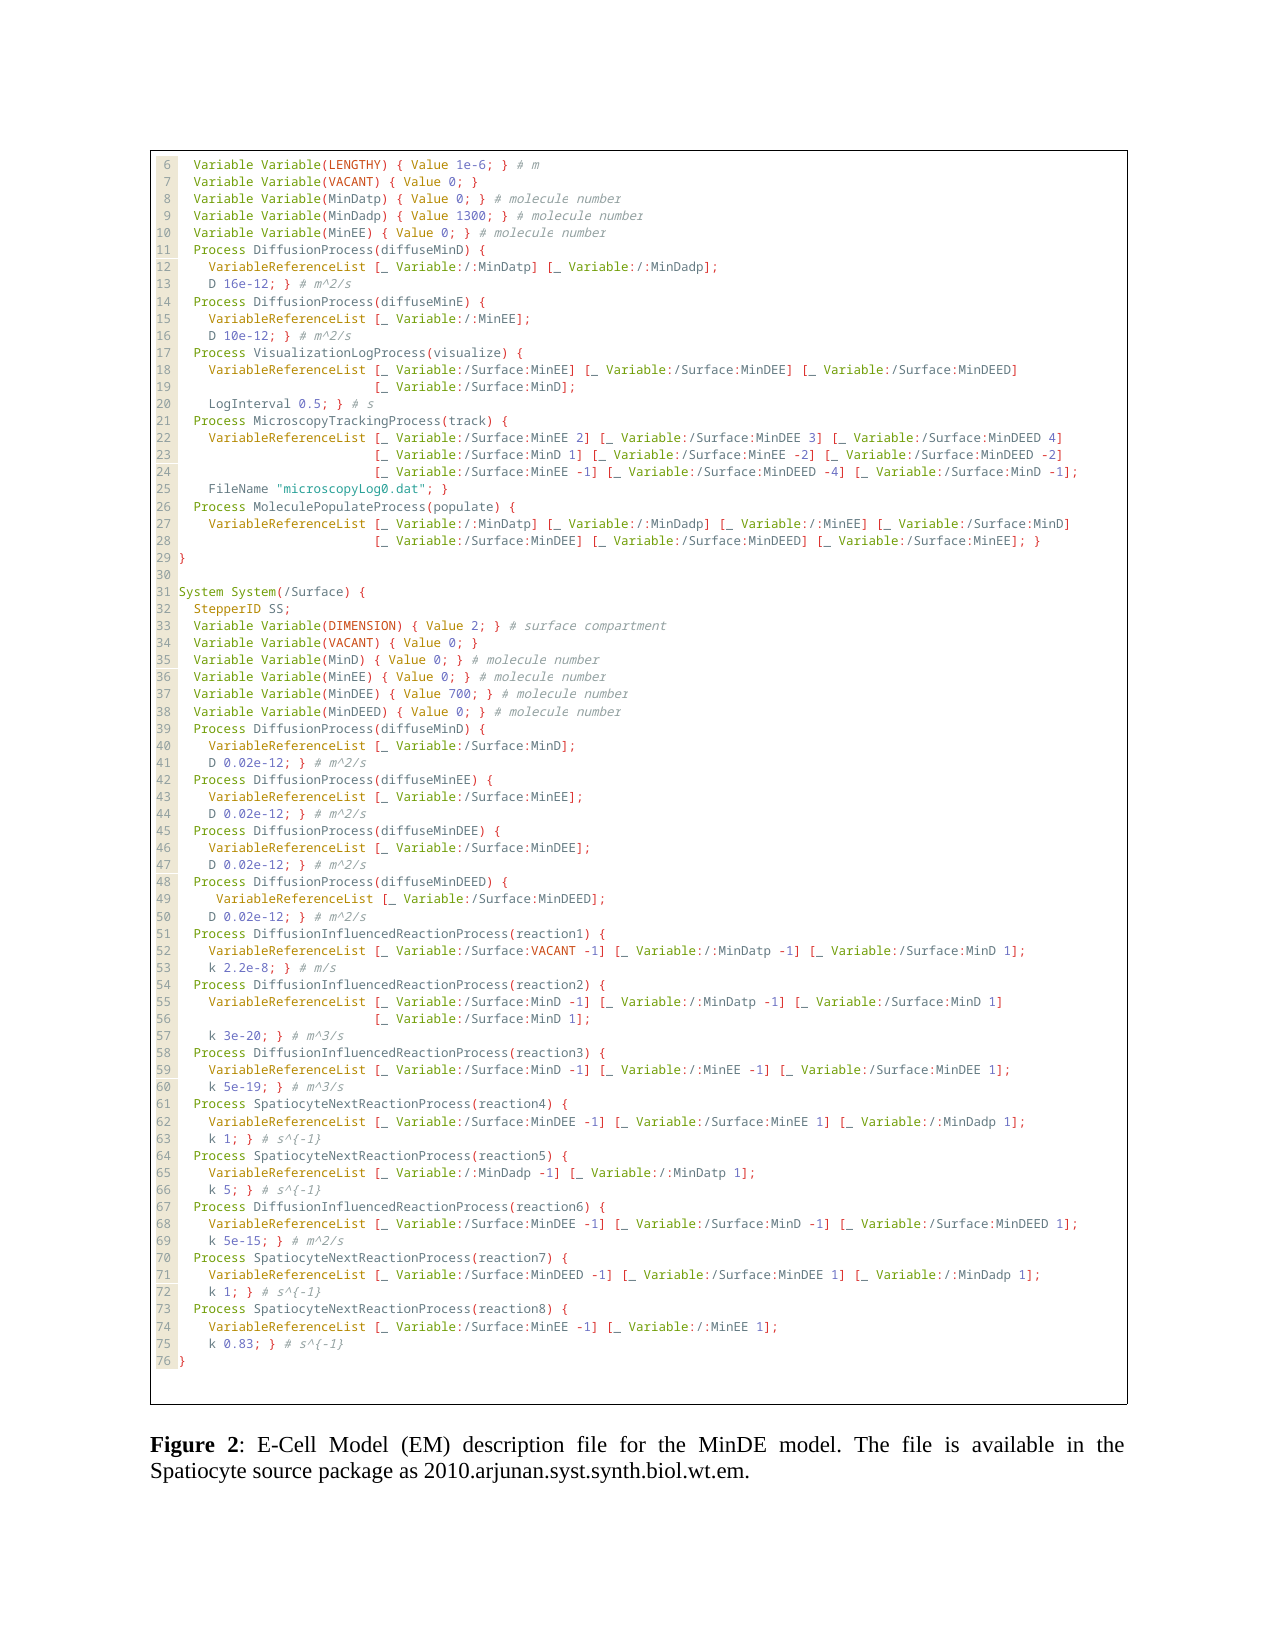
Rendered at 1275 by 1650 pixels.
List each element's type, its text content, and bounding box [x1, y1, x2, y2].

table_header 6 Variable Variable(LENGTHY) { Value 1e-6; } # m 7 Variable Variable(VACANT) { Value 0; } 8 Variable Variable(MinDatp) { Value 0; } # molecule number 9 Variable Variable(MinDadp) { Value 1300; } # molecule number 10 Variable Variable(MinEE) { Value 0; } # molecule number 11 Process DiffusionProcess(diffuseMinD) { 12 VariableReferenceList [_ Variable:/:MinDatp] [_ Variable:/:MinDadp]; 13 D 16e-12; } # m^2/s 14 Process DiffusionProcess(diffuseMinE) { 15 VariableReferenceList [_ Variable:/:MinEE]; 16 D 10e-12; } # m^2/s 17 Process VisualizationLogProcess(visualize) { 18 VariableReferenceList [_ Variable:/Surface:MinEE] [_ Variable:/Surface:MinDEE] [_ Variable:/Surface:MinDEED] 19 [_ Variable:/Surface:MinD]; 20 LogInterval 0.5; } # s 21 Process MicroscopyTrackingProcess(track) { 22 VariableReferenceList [_ Variable:/Surface:MinEE 2] [_ Variable:/Surface:MinDEE 3] [_ Variable:/Surface:MinDEED 4] 23 [_ Variable:/Surface:MinD 1] [_ Variable:/Surface:MinEE -2] [_ Variable:/Surface:MinDEED -2] 24 [_ Variable:/Surface:MinEE -1] [_ Variable:/Surface:MinDEED -4] [_ Variable:/Surface:MinD -1]; 25 FileName "microscopyLog0.dat"; } 26 Process MoleculePopulateProcess(populate) { 27 VariableReferenceList [_ Variable:/:MinDatp] [_ Variable:/:MinDadp] [_ Variable:/:MinEE] [_ Variable:/Surface:MinD] 28 [_ Variable:/Surface:MinDEE] [_ Variable:/Surface:MinDEED] [_ Variable:/Surface:MinEE]; } 29 } 30 31 System System(/Surface) { 32 StepperID SS; 33 Variable Variable(DIMENSION) { Value 2; } # surface compartment 34 Variable Variable(VACANT) { Value 0; } 35 Variable Variable(MinD) { Value 0; } # molecule number 36 Variable Variable(MinEE) { Value 0; } # molecule number 37 Variable Variable(MinDEE) { Value 700; } # molecule number 38 Variable Variable(MinDEED) { Value 0; } # molecule number 39 Process DiffusionProcess(diffuseMinD) { 40 VariableReferenceList [_ Variable:/Surface:MinD]; 41 D 0.02e-12; } # m^2/s 42 Process DiffusionProcess(diffuseMinEE) { 43 VariableReferenceList [_ Variable:/Surface:MinEE]; 44 D 0.02e-12; } # m^2/s 45 Process DiffusionProcess(diffuseMinDEE) { 46 VariableReferenceList [_ Variable:/Surface:MinDEE]; 47 D 0.02e-12; } # m^2/s 48 Process DiffusionProcess(diffuseMinDEED) { 49 VariableReferenceList [_ Variable:/Surface:MinDEED]; 50 D 0.02e-12; } # m^2/s 51 Process DiffusionInfluencedReactionProcess(reaction1) { 52 VariableReferenceList [_ Variable:/Surface:VACANT -1] [_ Variable:/:MinDatp -1] [_ Variable:/Surface:MinD 1]; 53 k 2.2e-8; } # m/s 54 Process DiffusionInfluencedReactionProcess(reaction2) { 55 VariableReferenceList [_ Variable:/Surface:MinD -1] [_ Variable:/:MinDatp -1] [_ Variable:/Surface:MinD 1] 56 [_ Variable:/Surface:MinD 1]; 57 k 3e-20; } # m^3/s 58 Process DiffusionInfluencedReactionProcess(reaction3) { 59 VariableReferenceList [_ Variable:/Surface:MinD -1] [_ Variable:/:MinEE -1] [_ Variable:/Surface:MinDEE 1]; 60 k 5e-19; } # m^3/s 61 Process SpatiocyteNextReactionProcess(reaction4) { 62 VariableReferenceList [_ Variable:/Surface:MinDEE -1] [_ Variable:/Surface:MinEE 1] [_ Variable:/:MinDadp 1]; 63 k 1; } # s^{-1} 64 Process SpatiocyteNextReactionProcess(reaction5) { 65 VariableReferenceList [_ Variable:/:MinDadp -1] [_ Variable:/:MinDatp 1]; 66 k 5; } # s^{-1} 67 Process DiffusionInfluencedReactionProcess(reaction6) { 68 VariableReferenceList [_ Variable:/Surface:MinDEE -1] [_ Variable:/Surface:MinD -1] [_ Variable:/Surface:MinDEED 1]; 69 k 5e-15; } # m^2/s 70 Process SpatiocyteNextReactionProcess(reaction7) { 71 VariableReferenceList [_ Variable:/Surface:MinDEED -1] [_ Variable:/Surface:MinDEE 1] [_ Variable:/:MinDadp 1]; 72 k 1; } # s^{-1} 73 Process SpatiocyteNextReactionProcess(reaction8) { 74 VariableReferenceList [_ Variable:/Surface:MinEE -1] [_ Variable:/:MinEE 1]; 75 k 0.83; } # s^{-1} 76 } [151, 151, 1127, 1404]
text Figure 2: E-Cell Model (EM) description file for the MinDE model. The file is available in the Spatiocyte source package as 2010.arjunan.syst.synth.biol.wt.em. [150, 1431, 1125, 1483]
